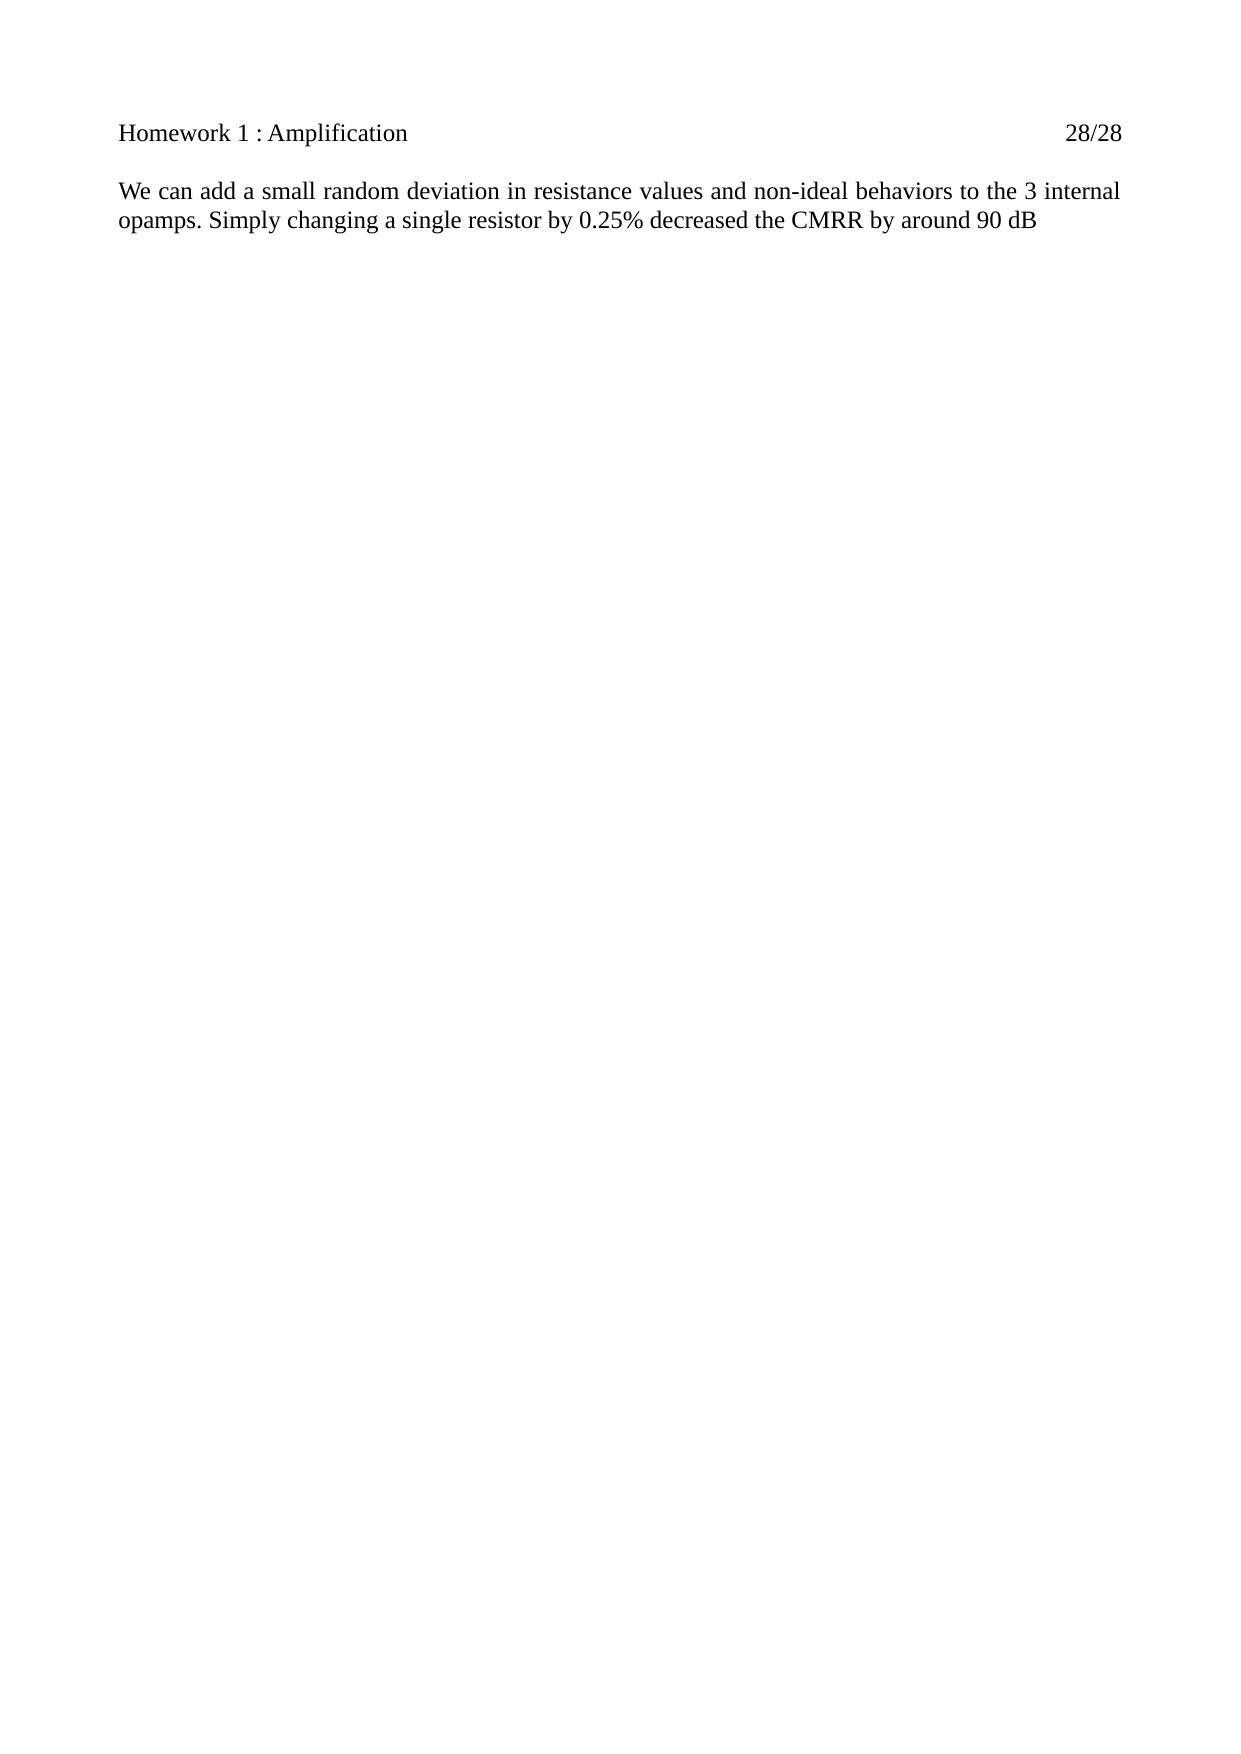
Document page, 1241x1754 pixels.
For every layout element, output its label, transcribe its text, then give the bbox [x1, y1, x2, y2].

text We can add a small random deviation in resistance values and non-ideal behaviors to the 3 internal opamps. Simply changing a single resistor by 0.25% decreased the CMRR by around 90 dB [118, 176, 1122, 234]
